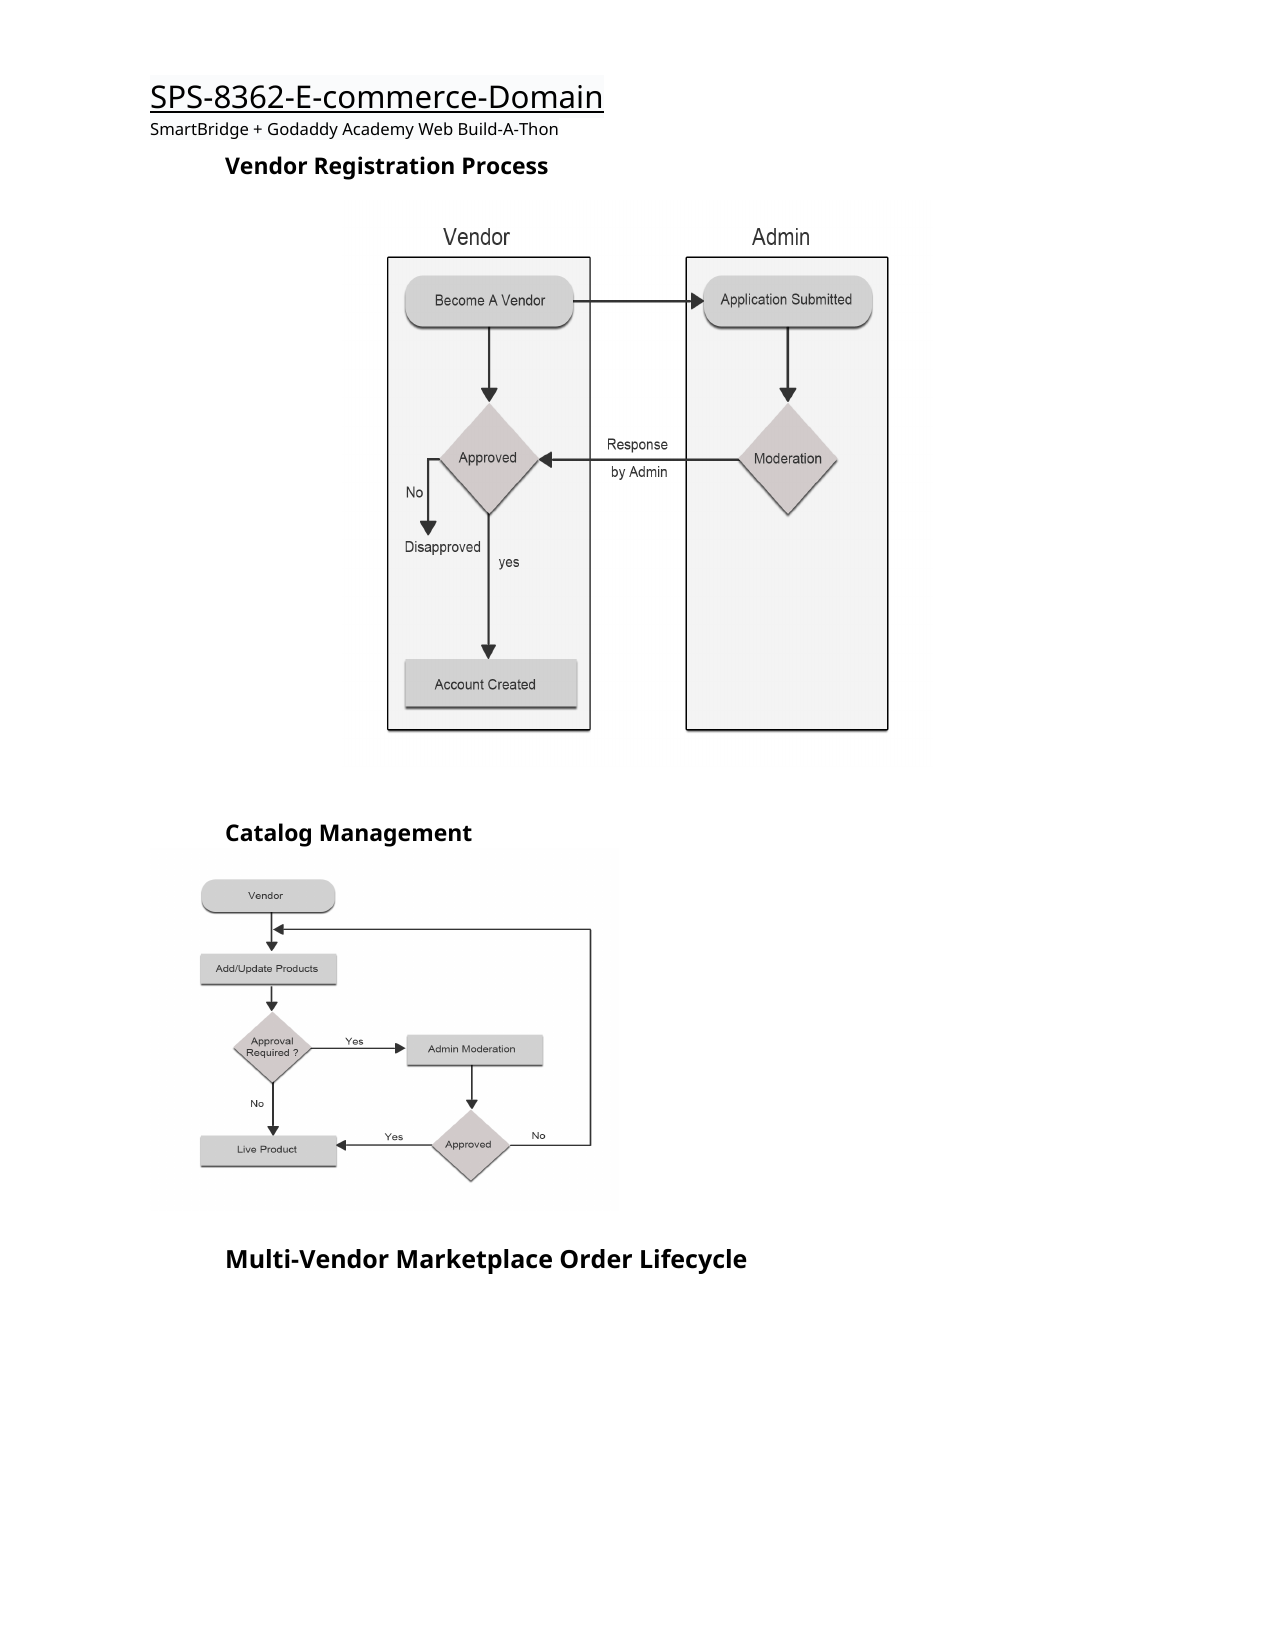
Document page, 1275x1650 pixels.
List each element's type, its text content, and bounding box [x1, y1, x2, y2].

text Vendor Registration Process [150, 150, 1125, 181]
picture [150, 848, 619, 1211]
text Multi-Vendor Marketplace Order Lifecycle [150, 1242, 1125, 1276]
text Catalog Management [150, 817, 1125, 848]
picture [341, 200, 934, 767]
